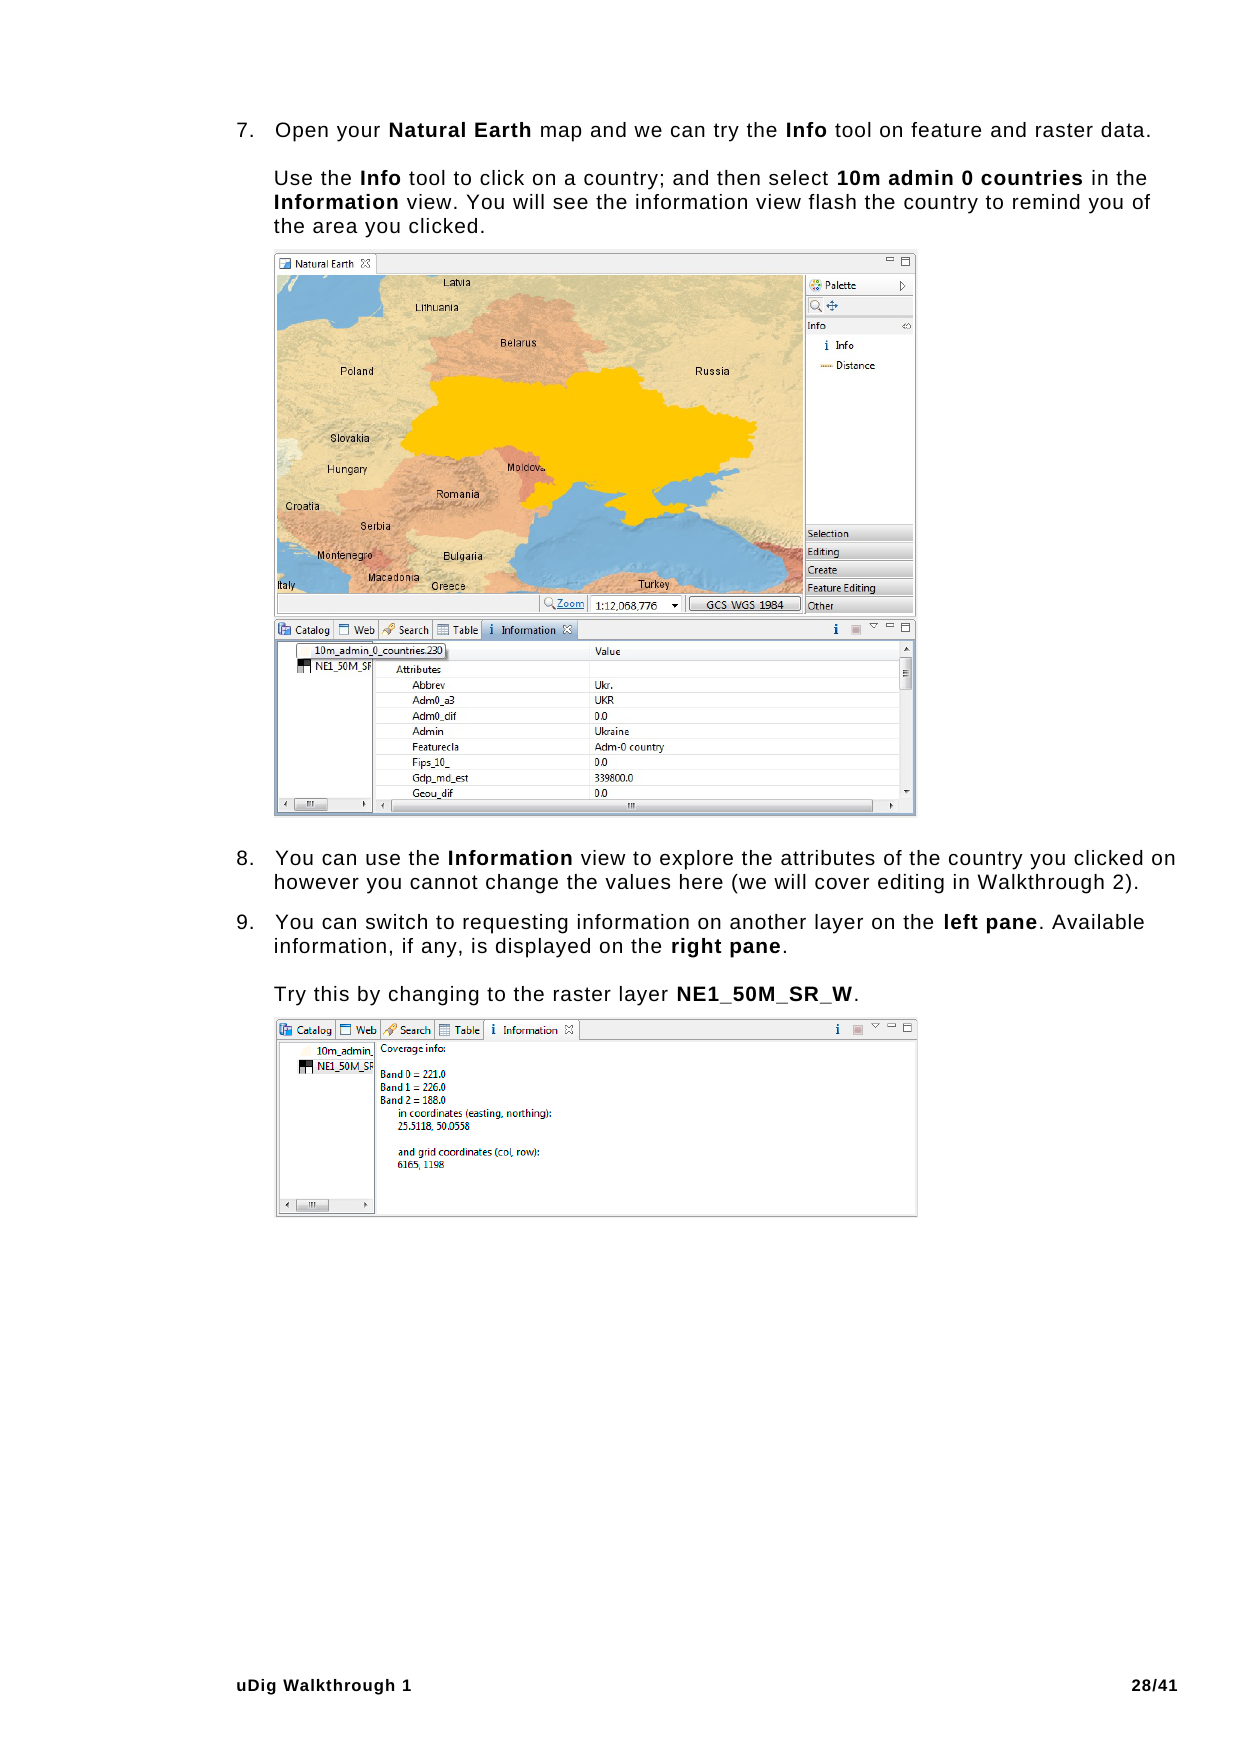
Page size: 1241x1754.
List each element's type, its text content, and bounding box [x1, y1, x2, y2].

picture [273, 1017, 918, 1218]
picture [273, 249, 918, 818]
list Open your Natural Earth map and we can try the Info tool on feature and raster data. Use the Info tool to click on a country; and then select 10m admin 0 countries in the Information view. You will see the information view flash the country to remind you of the area you clicked. [236, 118, 1181, 829]
list You can switch to requesting information on another layer on the left pane. Available information, if any, is displayed on the right pane. Try this by changing to the raster layer NE1_50M_SR_W. [236, 910, 1181, 1229]
list You can use the Information view to explore the attributes of the country you clicked on however you cannot change the values here (we will cover editing in Walkthrough 2). [236, 846, 1181, 893]
